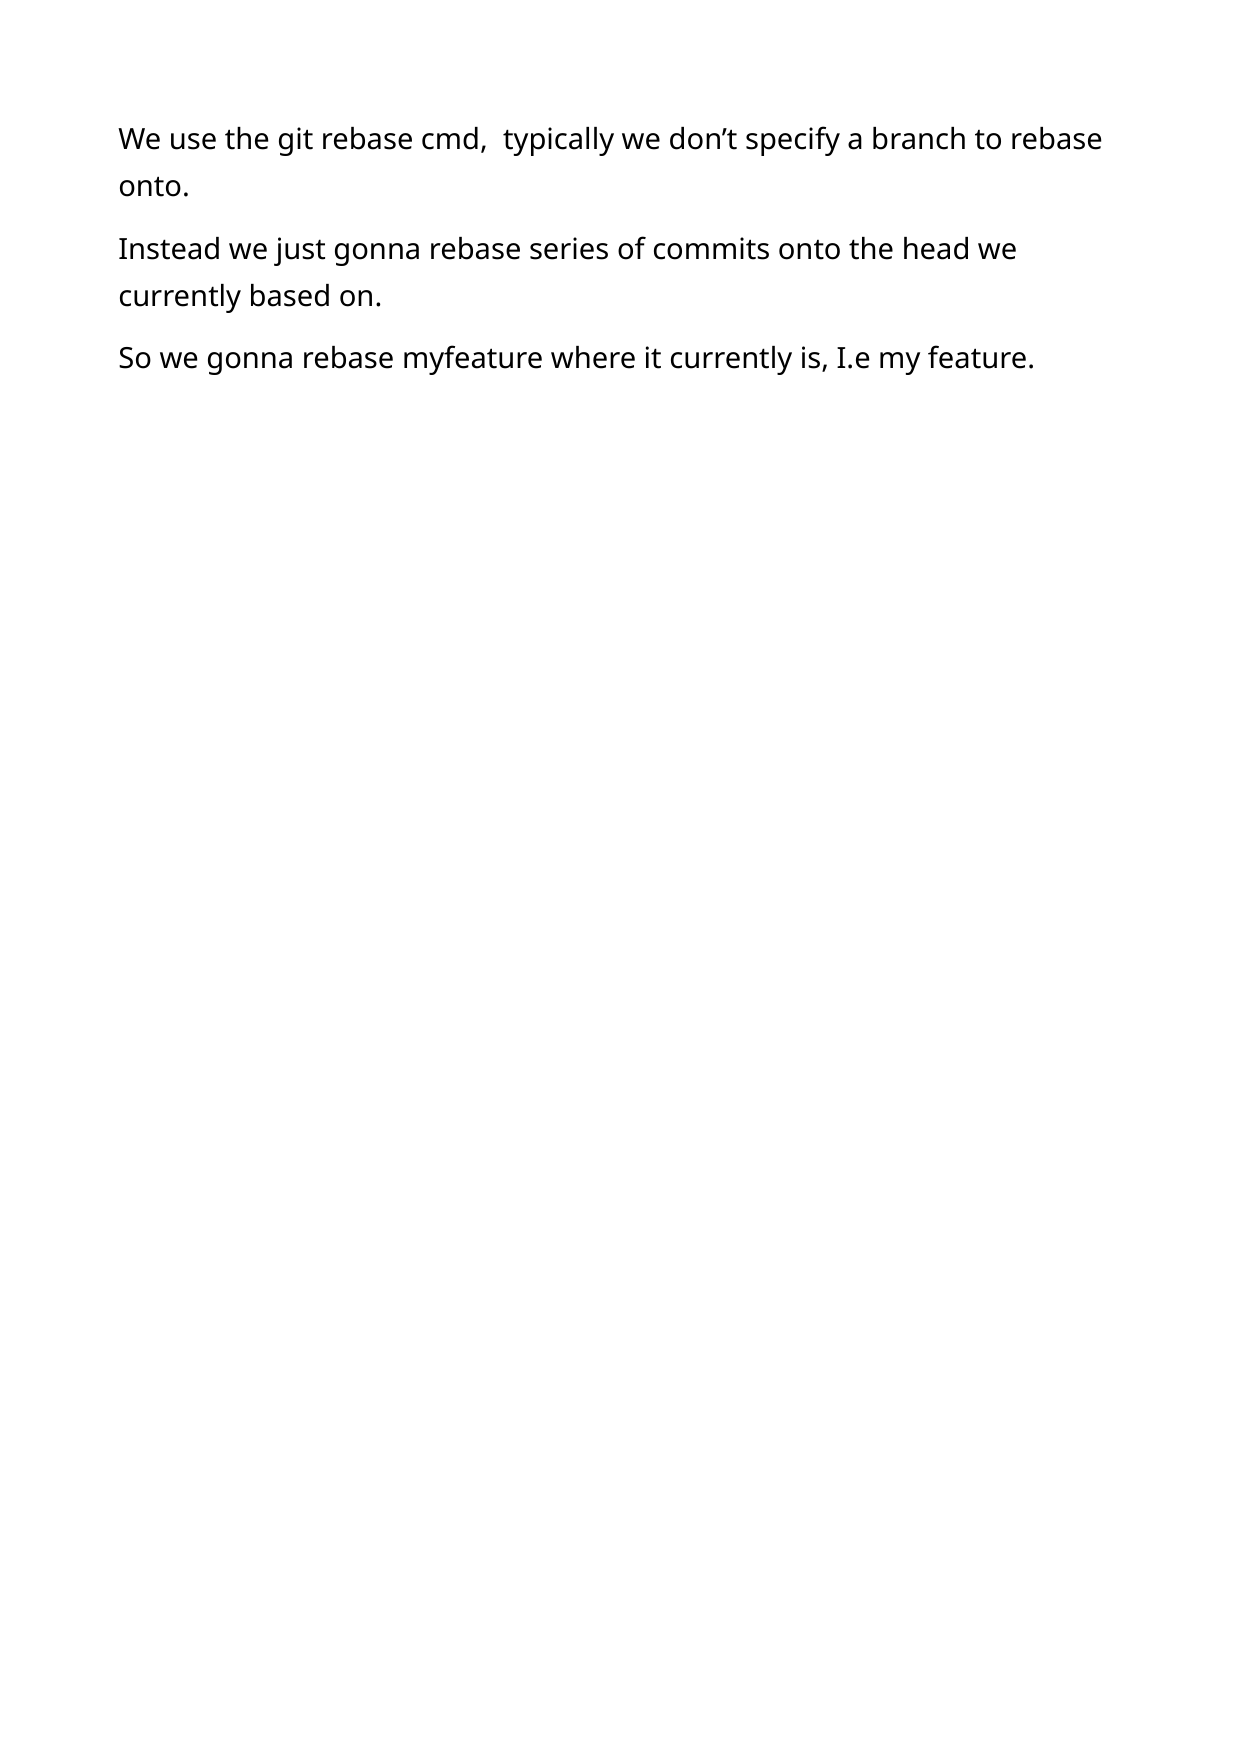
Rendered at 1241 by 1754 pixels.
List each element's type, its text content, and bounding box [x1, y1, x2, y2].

text We use the git rebase cmd, typically we don’t specify a branch to rebase onto. [118, 118, 1122, 205]
text Instead we just gonna rebase series of commits onto the head we currently based on. [118, 228, 1122, 315]
text So we gonna rebase myfeature where it currently is, I.e my feature. [118, 338, 1122, 377]
